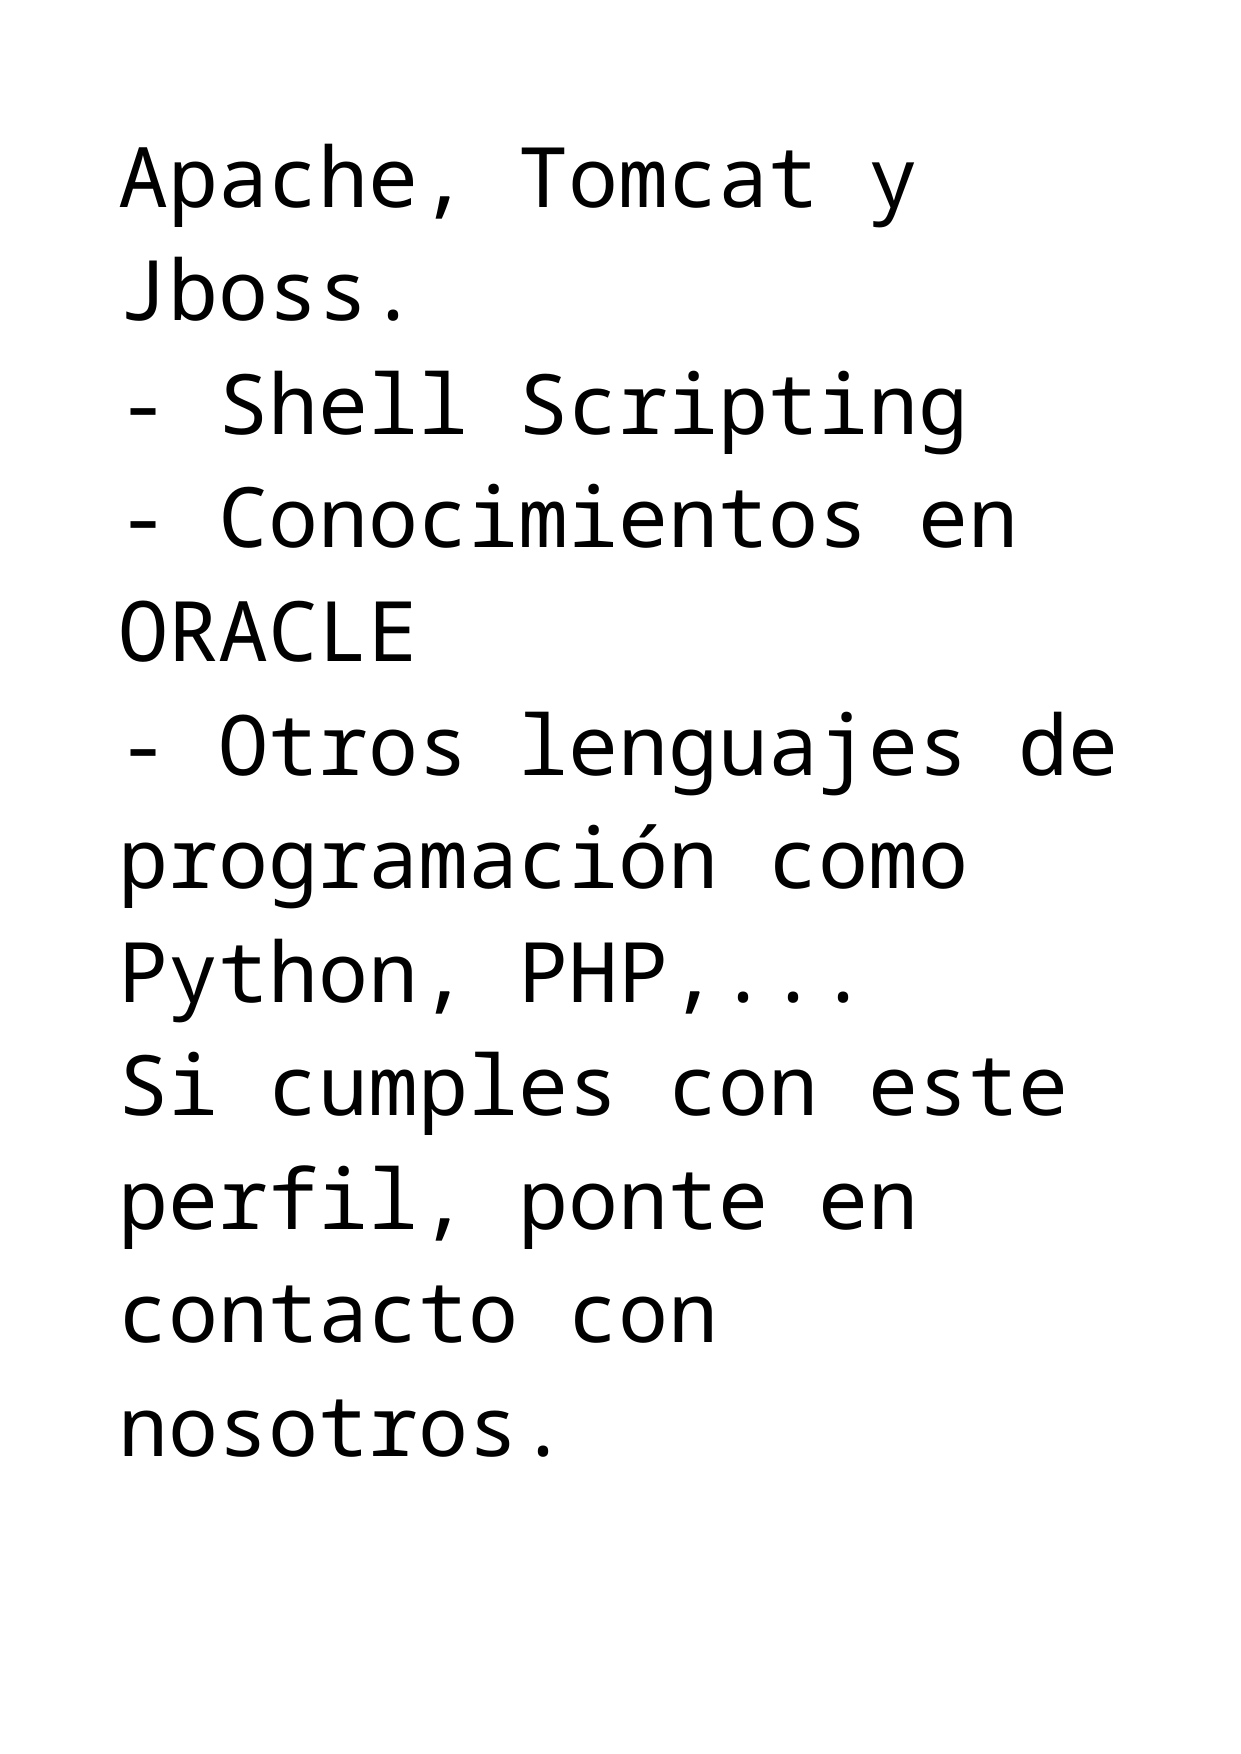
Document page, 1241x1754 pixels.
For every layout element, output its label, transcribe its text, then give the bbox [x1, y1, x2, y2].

text Apache, Tomcat y Jboss. [118, 118, 1122, 345]
text - Shell Scripting [118, 345, 1122, 459]
text - Otros lenguajes de programación como Python, PHP,... [118, 686, 1122, 1026]
text - Conocimientos en ORACLE [118, 459, 1122, 686]
text Si cumples con este perfil, ponte en contacto con nosotros. [118, 1026, 1122, 1481]
